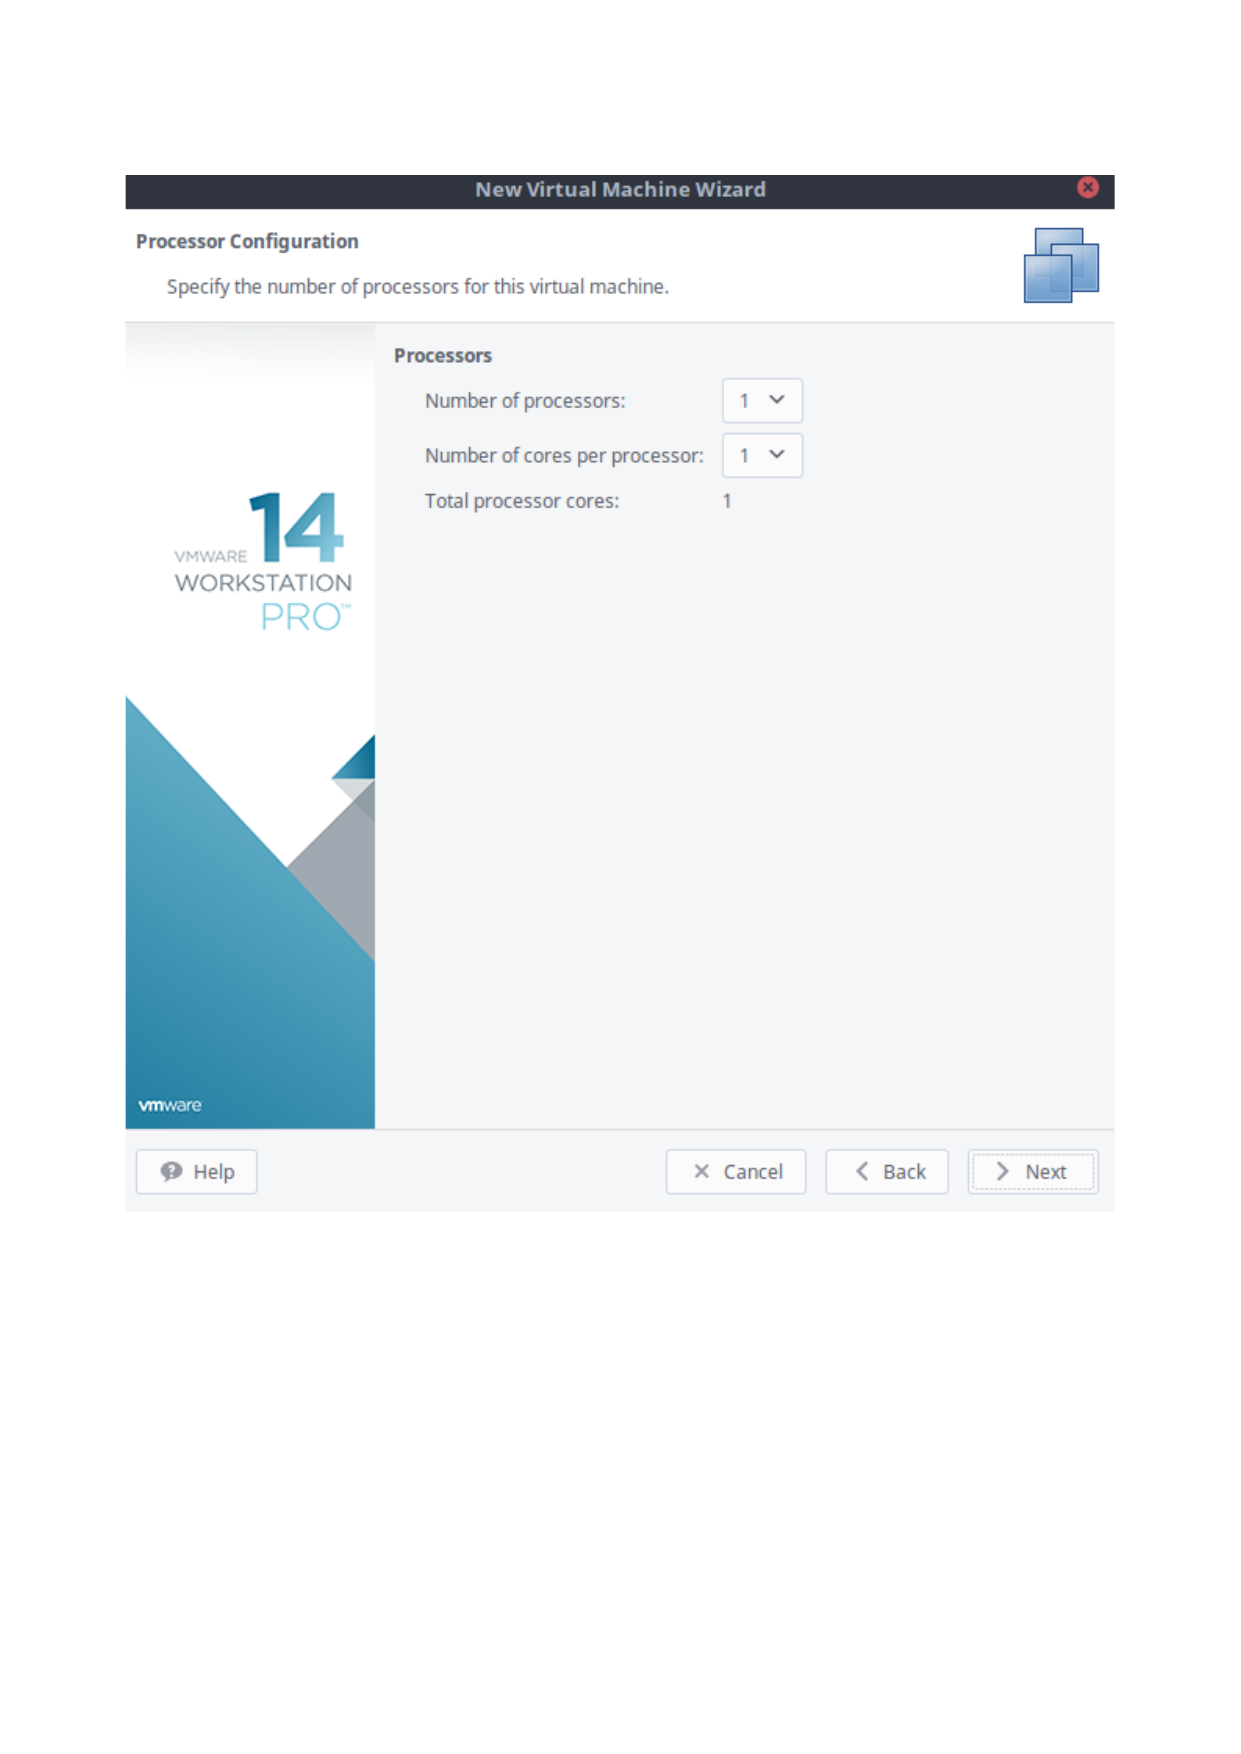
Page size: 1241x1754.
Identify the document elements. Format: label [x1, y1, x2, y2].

picture [125, 175, 1115, 1212]
